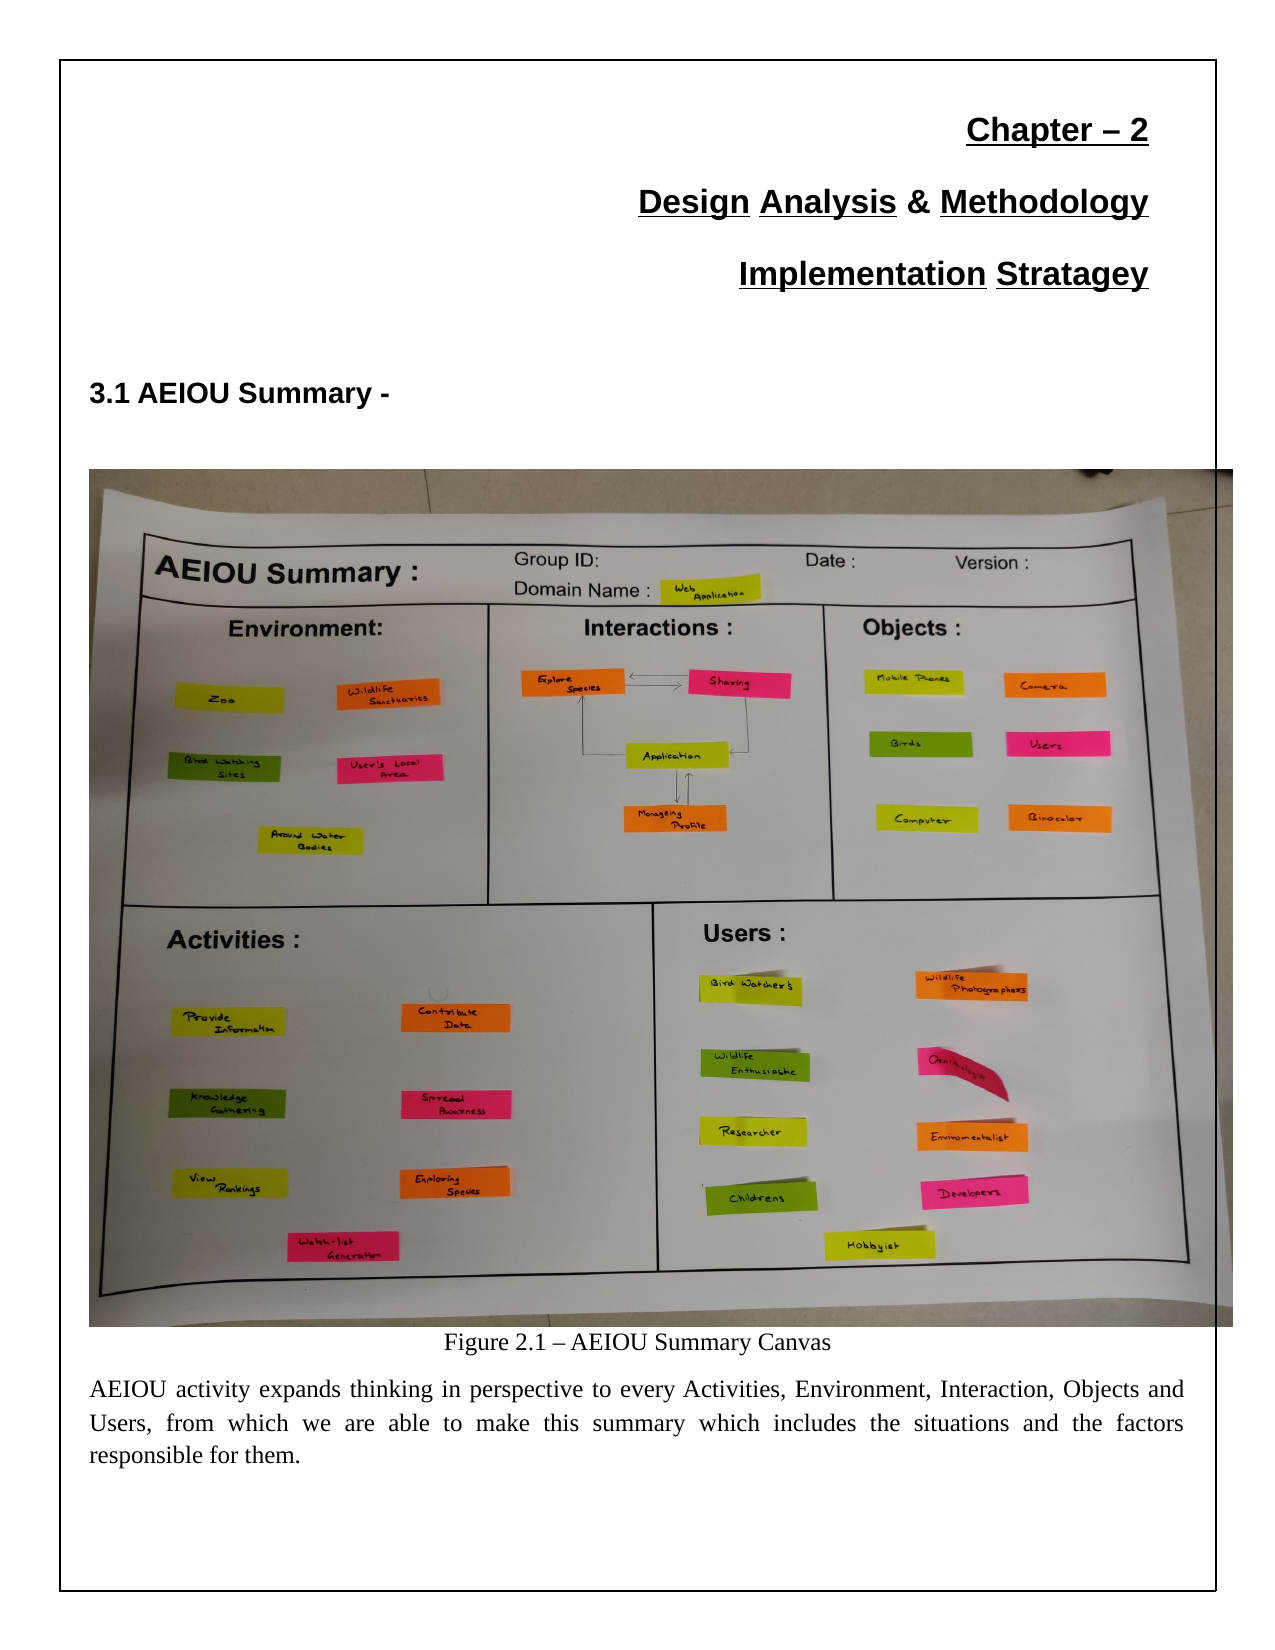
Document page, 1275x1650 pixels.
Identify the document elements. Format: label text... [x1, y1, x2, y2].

picture [1217, 469, 1233, 1327]
text Figure 2.1 – AEIOU Summary Canvas [89, 1327, 1186, 1356]
picture [89, 469, 1215, 1327]
subtitle Implementation Stratagey [89, 254, 1186, 293]
subtitle 3.1 AEIOU Summary - [89, 376, 1186, 409]
subtitle Design Analysis & Methodology [89, 182, 1186, 221]
subtitle Chapter – 2 [89, 110, 1186, 149]
text AEIOU activity expands thinking in perspective to every Activities, Environment, Interaction, Objects and Users, from which we are able to make this summary which includes the situations and the factors responsible for them. [89, 1374, 1186, 1469]
